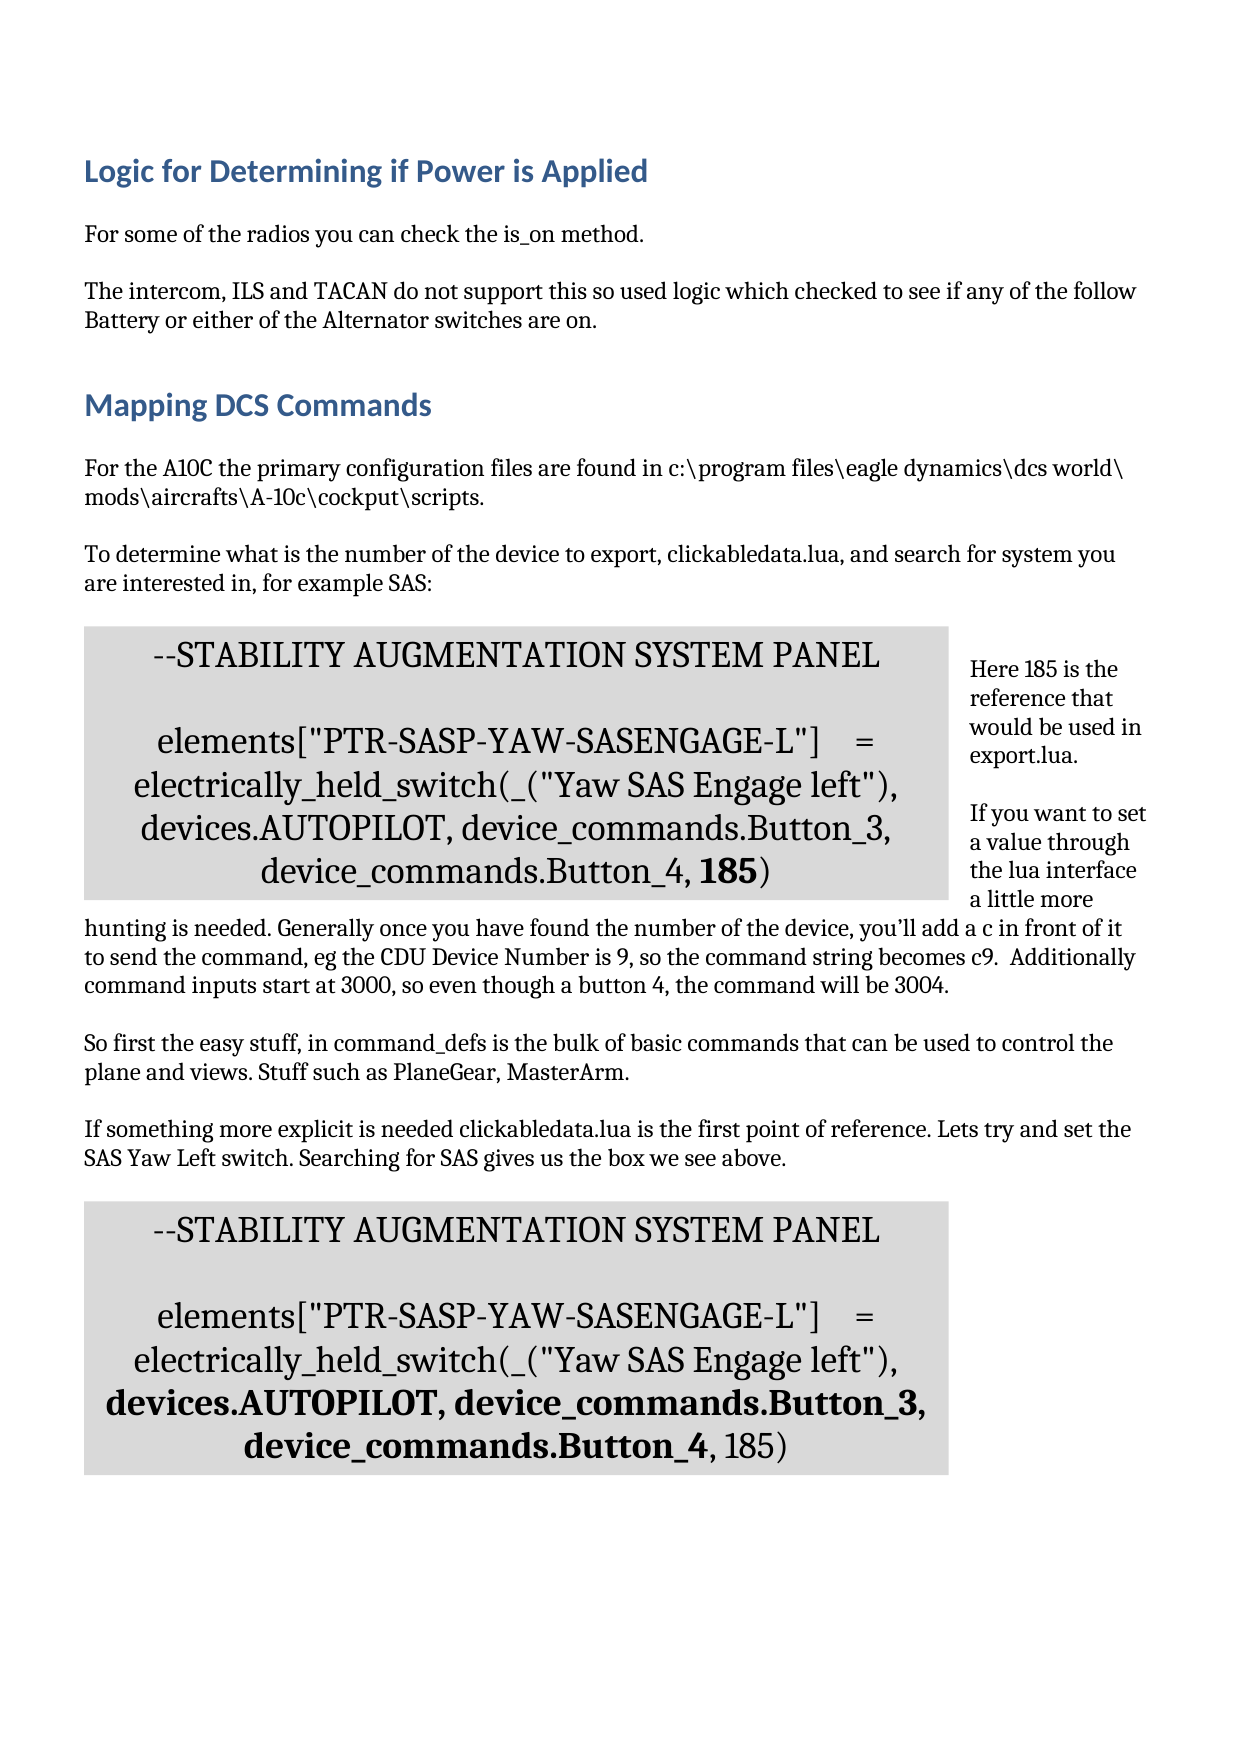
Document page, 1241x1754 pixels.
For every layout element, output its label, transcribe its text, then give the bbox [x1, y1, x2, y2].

subtitle Mapping DCS Commands [84, 384, 1148, 425]
text If you want to set a value through the lua interface a little more hunting is needed. Generally once you have found the number of the device, you’ll add a c in front of it to send the command, eg the CDU Device Number is 9, so the command string becomes c9. Additionally command inputs start at 3000, so even though a button 4, the command will be 3004. [84, 799, 1148, 1000]
text Here 185 is the reference that would be used in export.lua. [949, 655, 1148, 770]
text To determine what is the number of the device to export, clickabledata.lua, and search for system you are interested in, for example SAS: [84, 540, 1148, 598]
text For some of the radios you can check the is_on method. [84, 219, 1148, 248]
subtitle Logic for Determining if Power is Applied [84, 150, 1148, 191]
text If something more explicit is needed clickabledata.lua is the first point of reference. Lets try and set the SAS Yaw Left switch. Searching for SAS gives us the box we see above. [84, 1115, 1148, 1173]
text The intercom, ILS and TACAN do not support this so used logic which checked to see if any of the follow Battery or either of the Alternator switches are on. [84, 277, 1148, 334]
text So first the easy stuff, in command_defs is the bulk of basic commands that can be used to control the plane and views. Stuff such as PlaneGear, MasterArm. [84, 1029, 1148, 1086]
text For the A10C the primary configuration files are found in c:\program files\eagle dynamics\dcs world\mods\aircrafts\A-10c\cockput\scripts. [84, 454, 1148, 511]
